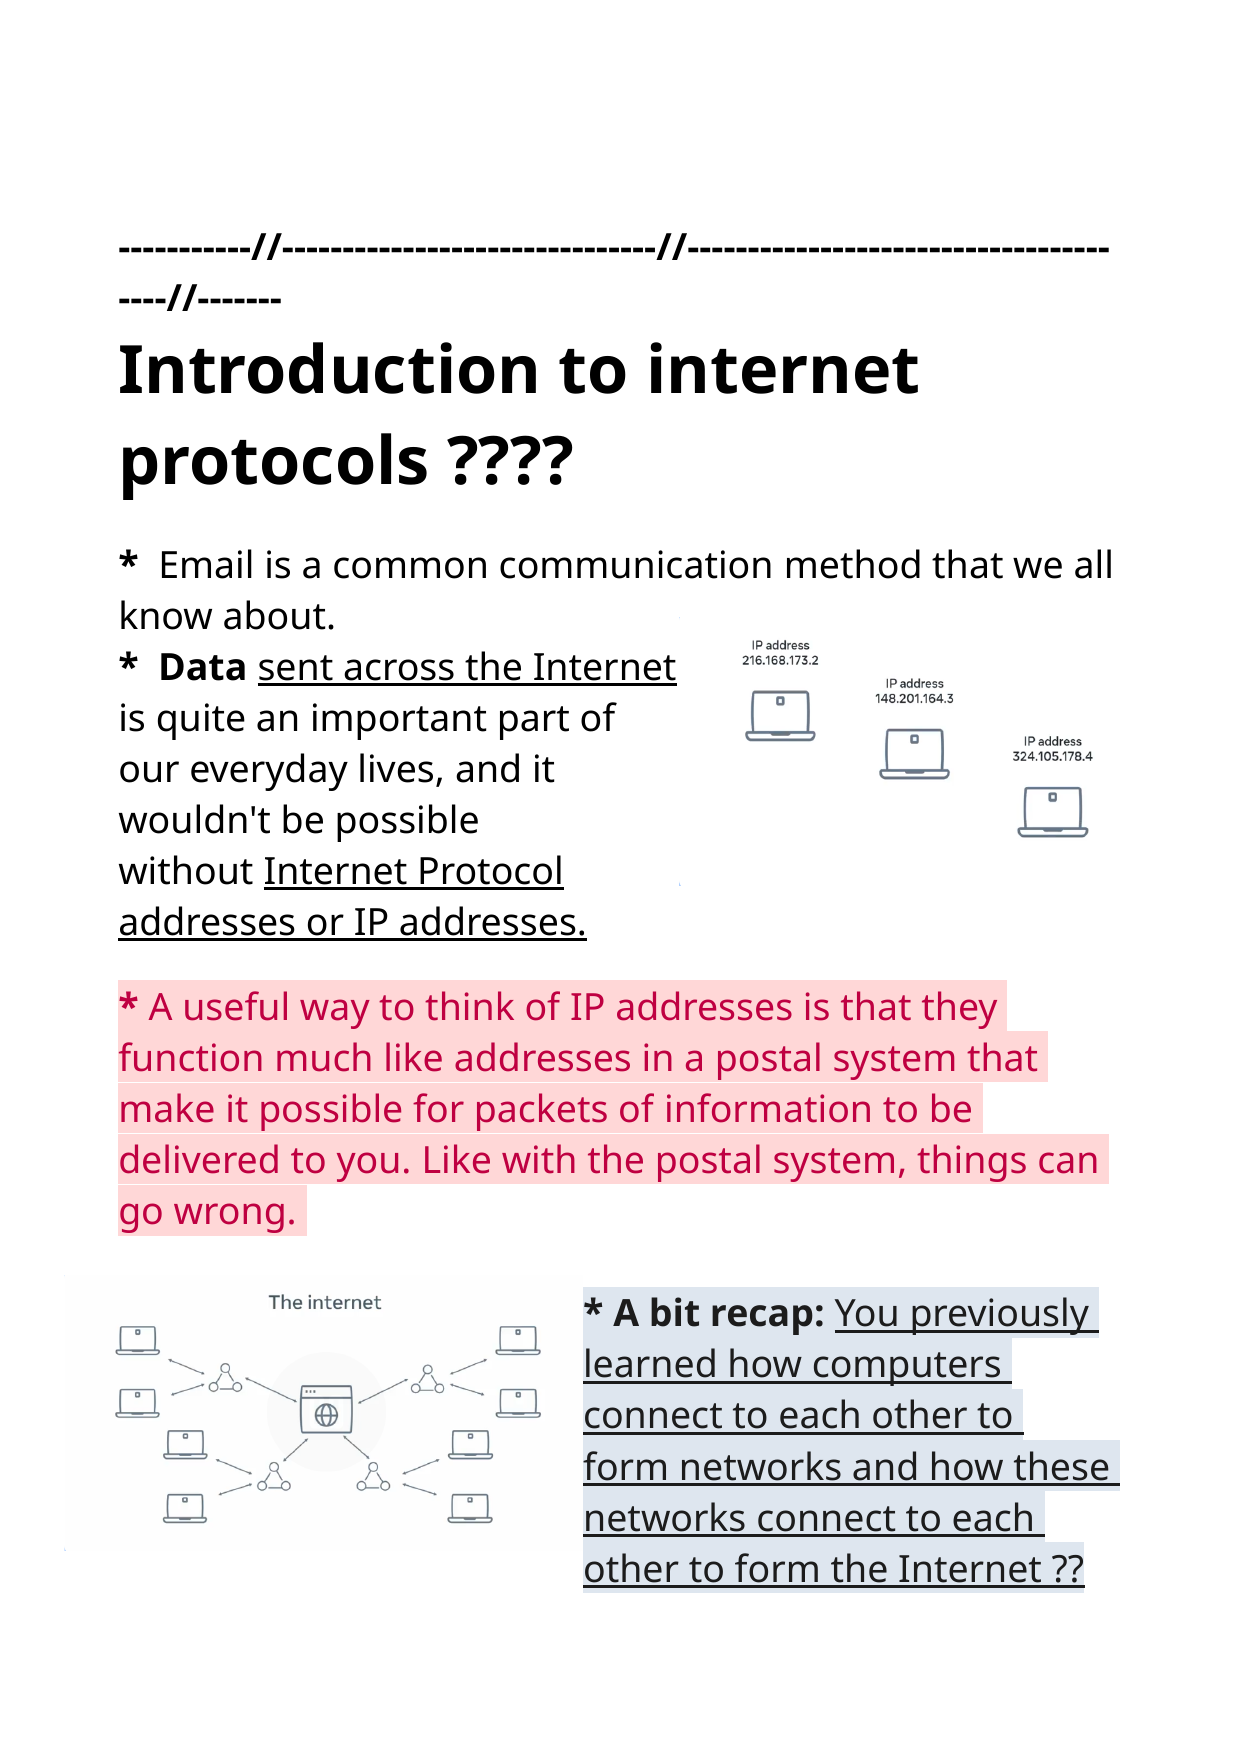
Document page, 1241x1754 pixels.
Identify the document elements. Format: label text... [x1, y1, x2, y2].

text * A bit recap: You previously learned how computers connect to each other to form networks and how these networks connect to each other to form the Internet ?? [118, 1287, 1122, 1593]
text * Data sent across the Internet is quite an important part of our everyday lives, and it wouldn't be possible without Internet Protocol addresses or IP addresses. [118, 640, 1122, 946]
text -----------//-------------------------------//---------------------------------------//------- [118, 220, 1122, 322]
text * A useful way to think of IP addresses is that they function much like addresses in a postal system that make it possible for packets of information to be delivered to you. Like with the postal system, things can go wrong. [118, 980, 1122, 1236]
picture [64, 1275, 583, 1551]
text * Email is a common communication method that we all know about. [118, 538, 1122, 640]
picture [679, 617, 1145, 886]
text Introduction to internet protocols ???? [118, 322, 1122, 504]
